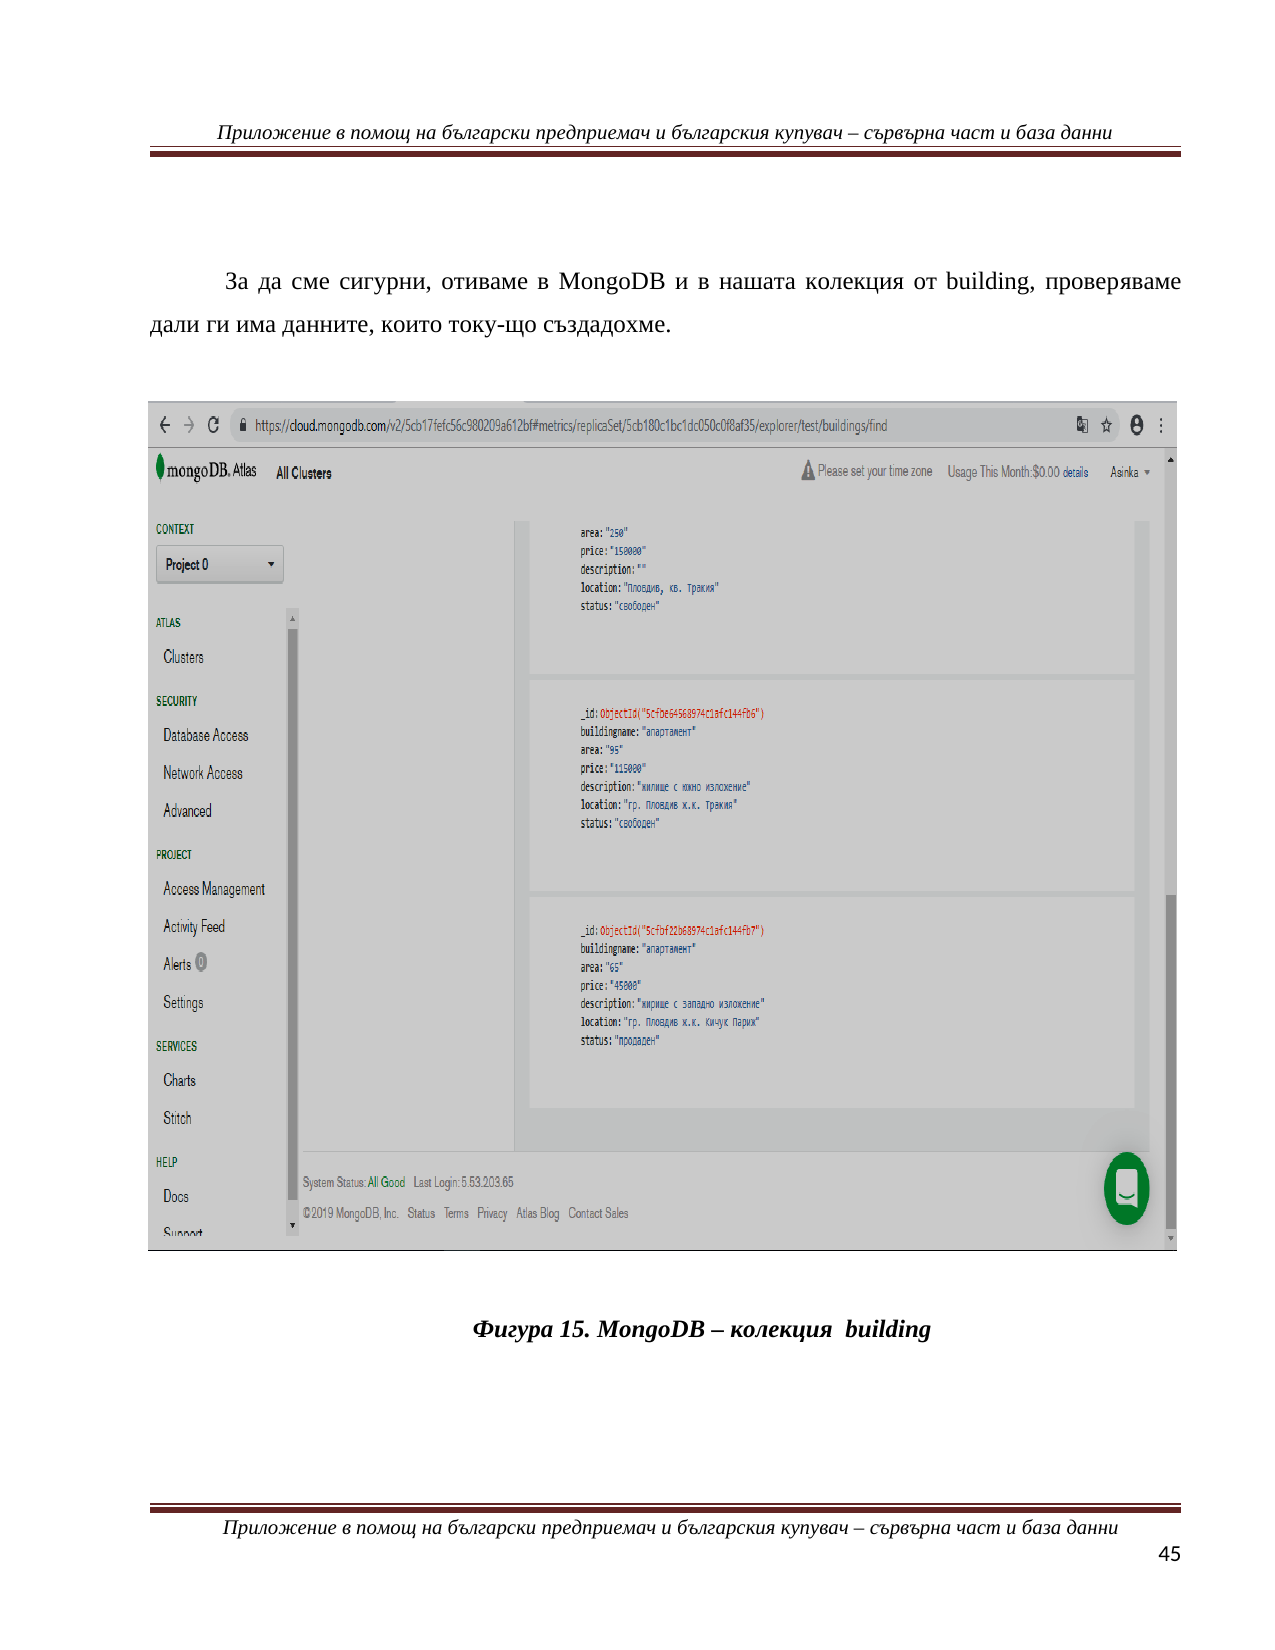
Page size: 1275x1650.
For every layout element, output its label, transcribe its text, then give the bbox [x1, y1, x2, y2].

picture [148, 401, 1171, 1251]
text За да сме сигурни, отиваме в MongoDB и в нашата колекция от building, проверяваме дали ги има данните, които току-що създадохме. [150, 266, 1181, 338]
text Фигура 15. MongoDB – колекция building [150, 1314, 1181, 1343]
